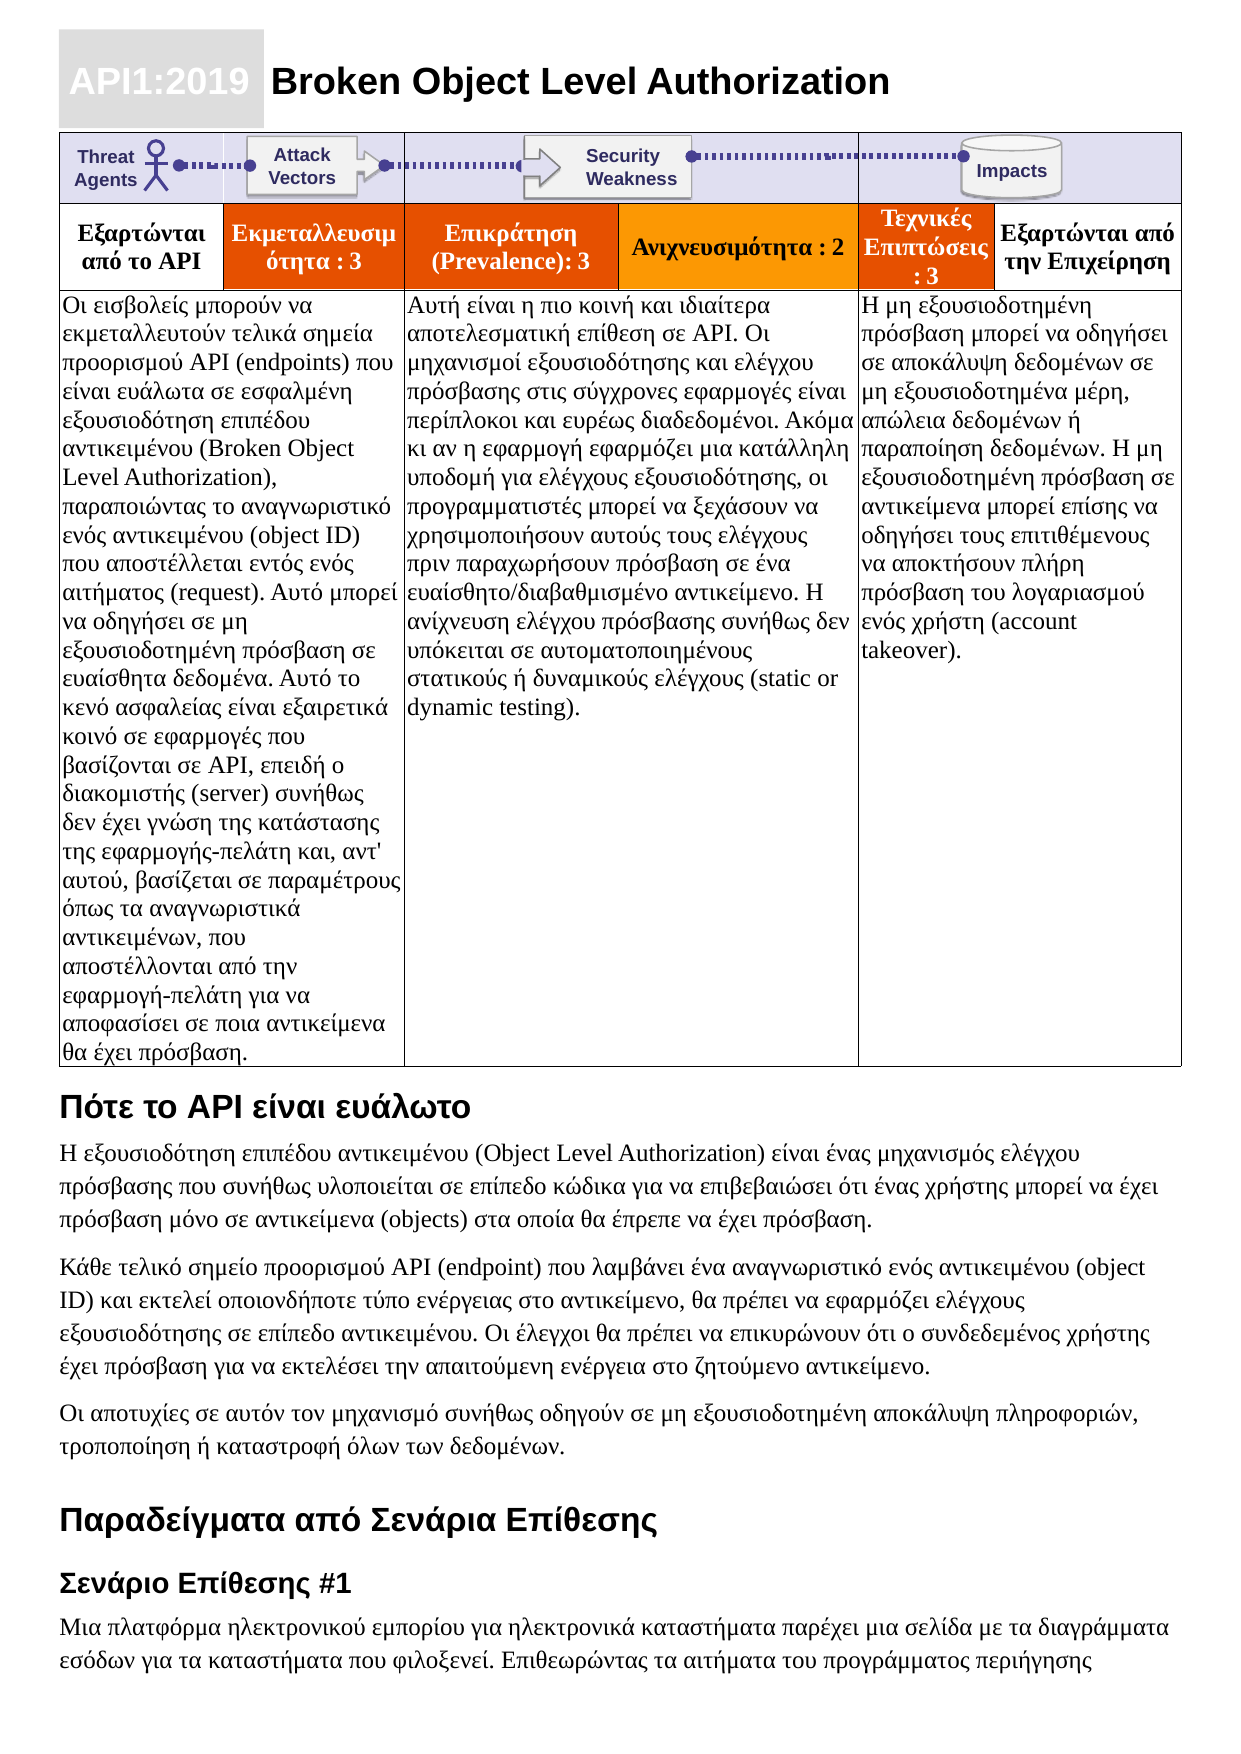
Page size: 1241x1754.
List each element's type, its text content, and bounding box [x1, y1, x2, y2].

table_header [405, 133, 618, 203]
subtitle Σενάριο Επίθεσης #1 [59, 1566, 1181, 1599]
table_header [859, 133, 994, 203]
text Κάθε τελικό σημείο προορισμού API (endpoint) που λαμβάνει ένα αναγνωριστικό ενός αντικειμένου (object ID) και εκτελεί οποιονδήποτε τύπο ενέργειας στο αντικείμενο, θα πρέπει να εφαρμόζει ελέγχους εξουσιοδότησης σε επίπεδο αντικειμένου. Οι έλεγχοι θα πρέπει να επικυρώνουν ότι ο συνδεδεμένος χρήστης έχει πρόσβαση για να εκτελέσει την απαιτούμενη ενέργεια στο ζητούμενο αντικείμενο. [59, 1252, 1181, 1379]
table_header [224, 133, 404, 203]
table_header [994, 133, 1181, 203]
table_cell Αυτή είναι η πιο κοινή και ιδιαίτερα αποτελεσματική επίθεση σε API. Οι μηχανισμοί εξουσιοδότησης και ελέγχου πρόσβασης στις σύγχρονες εφαρμογές είναι περίπλοκοι και ευρέως διαδεδομένοι. Ακόμα κι αν η εφαρμογή εφαρμόζει μια κατάλληλη υποδομή για ελέγχους εξουσιοδότησης, οι προγραμματιστές μπορεί να ξεχάσουν να χρησιμοποιήσουν αυτούς τους ελέγχους πριν παραχωρήσουν πρόσβαση σε ένα ευαίσθητο/διαβαθμισμένο αντικείμενο. Η ανίχνευση ελέγχου πρόσβασης συνήθως δεν υπόκειται σε αυτοματοποιημένους στατικούς ή δυναμικούς ελέγχους (static or dynamic testing). [405, 291, 858, 1066]
text Η εξουσιοδότηση επιπέδου αντικειμένου (Object Level Authorization) είναι ένας μηχανισμός ελέγχου πρόσβασης που συνήθως υλοποιείται σε επίπεδο κώδικα για να επιβεβαιώσει ότι ένας χρήστης μπορεί να έχει πρόσβαση μόνο σε αντικείμενα (objects) στα οποία θα έπρεπε να έχει πρόσβαση. [59, 1138, 1181, 1233]
table_header [618, 133, 858, 203]
table_header [60, 133, 223, 203]
text Οι αποτυχίες σε αυτόν τον μηχανισμό συνήθως οδηγούν σε μη εξουσιοδοτημένη αποκάλυψη πληροφοριών, τροποποίηση ή καταστροφή όλων των δεδομένων. [59, 1398, 1181, 1460]
table_cell Ανιχνευσιμότητα : 2 [619, 204, 858, 289]
table_cell Επικράτηση (Prevalence): 3 [405, 204, 618, 289]
table_cell Η μη εξουσιοδοτημένη πρόσβαση μπορεί να οδηγήσει σε αποκάλυψη δεδομένων σε μη εξουσιοδοτημένα μέρη, απώλεια δεδομένων ή παραποίηση δεδομένων. Η μη εξουσιοδοτημένη πρόσβαση σε αντικείμενα μπορεί επίσης να οδηγήσει τους επιτιθέμενους να αποκτήσουν πλήρη πρόσβαση του λογαριασμού ενός χρήστη (account takeover). [859, 291, 1181, 1066]
table_cell Εκμεταλλευσιμότητα : 3 [224, 204, 404, 289]
text Μια πλατφόρμα ηλεκτρονικού εμπορίου για ηλεκτρονικά καταστήματα παρέχει μια σελίδα με τα διαγράμματα εσόδων για τα καταστήματα που φιλοξενεί. Επιθεωρώντας τα αιτήματα του προγράμματος περιήγησης [59, 1612, 1181, 1673]
table_cell Εξαρτώνται από το API [60, 204, 223, 289]
table_cell Τεχνικές Επιπτώσεις: 3 [859, 204, 994, 289]
table_cell Οι εισβολείς μπορούν να εκμεταλλευτούν τελικά σημεία προορισμού API (endpoints) που είναι ευάλωτα σε εσφαλμένη εξουσιοδότηση επιπέδου αντικειμένου (Broken Object Level Authorization), παραποιώντας το αναγνωριστικό ενός αντικειμένου (object ID) που αποστέλλεται εντός ενός αιτήματος (request). Αυτό μπορεί να οδηγήσει σε μη εξουσιοδοτημένη πρόσβαση σε ευαίσθητα δεδομένα. Αυτό το κενό ασφαλείας είναι εξαιρετικά κοινό σε εφαρμογές που βασίζονται σε API, επειδή ο διακομιστής (server) συνήθως δεν έχει γνώση της κατάστασης της εφαρμογής-πελάτη και, αντ' αυτού, βασίζεται σε παραμέτρους όπως τα αναγνωριστικά αντικειμένων, που αποστέλλονται από την εφαρμογή-πελάτη για να αποφασίσει σε ποια αντικείμενα θα έχει πρόσβαση. [60, 291, 404, 1066]
subtitle Παραδείγματα από Σενάρια Επίθεσης [59, 1500, 1181, 1538]
subtitle Πότε το API είναι ευάλωτο [59, 1087, 1181, 1126]
table_cell Εξαρτώνται από την Επιχείρηση [995, 204, 1181, 289]
